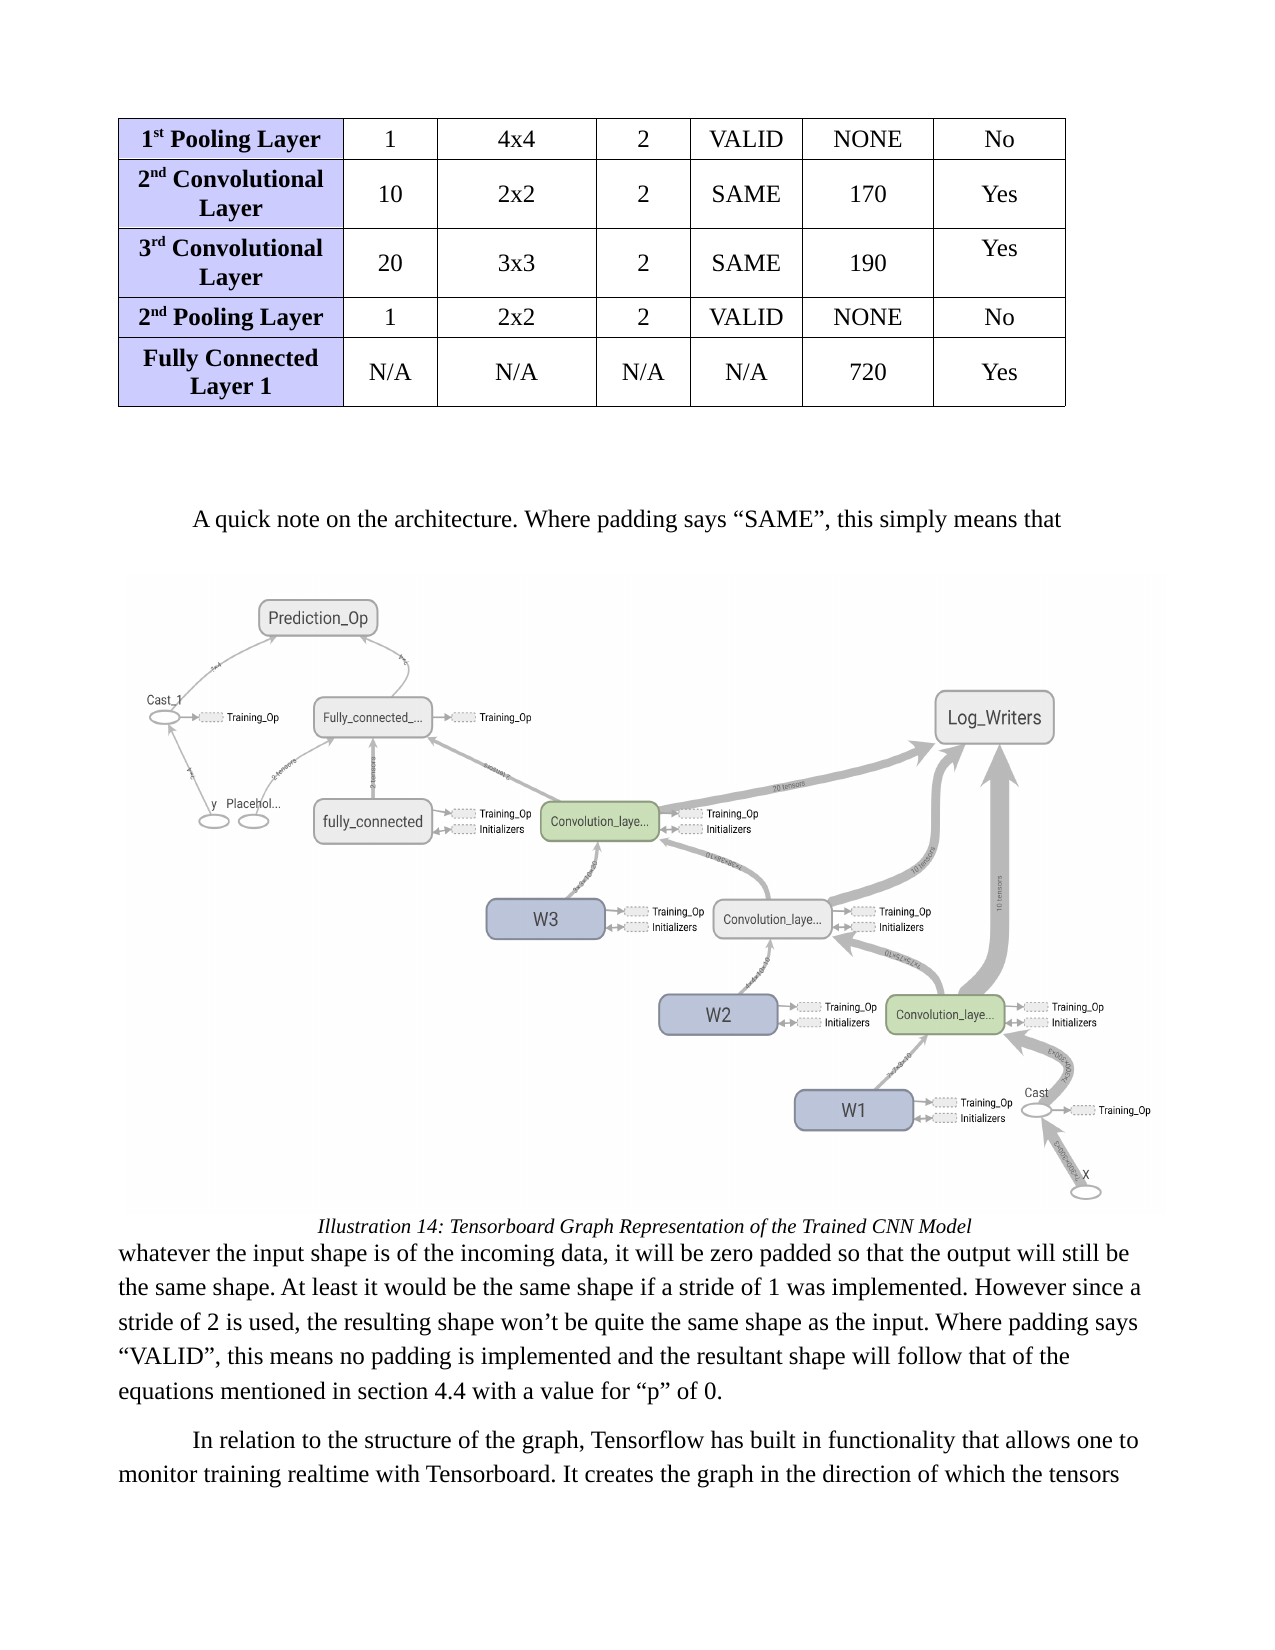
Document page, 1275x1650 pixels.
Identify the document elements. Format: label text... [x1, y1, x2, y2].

table_cell SAME [691, 160, 802, 227]
table_cell No [934, 298, 1065, 337]
table_cell 720 [803, 338, 933, 406]
table_cell 2 [597, 229, 690, 297]
table_cell 1 [344, 119, 437, 158]
table_cell 4x4 [438, 119, 596, 158]
picture [126, 572, 1166, 1214]
text Illustration 14: Tensorboard Graph Representation of the Trained CNN Model [63, 572, 1228, 1238]
table_cell 3x3 [438, 229, 596, 297]
table_cell 2 [597, 160, 690, 227]
text whatever the input shape is of the incoming data, it will be zero padded so that the output will still be the same shape. At least it would be the same shape if a stride of 1 was implemented. However since a stride of 2 is used, the resulting shape won’t be quite the same shape as the input. Where padding says “VALID”, this means no padding is implemented and the resultant shape will follow that of the equations mentioned in section 4.4 with a value for “p” of 0. [118, 1238, 1157, 1404]
table_cell VALID [691, 298, 802, 337]
table_cell 2x2 [438, 298, 596, 337]
table_cell 2nd Convolutional Layer [119, 160, 343, 227]
table_cell 2 [597, 119, 690, 158]
table_cell 1 [344, 298, 437, 337]
table_cell N/A [597, 338, 690, 406]
table_cell 170 [803, 160, 933, 227]
text A quick note on the architecture. Where padding says “SAME”, this simply means that [118, 504, 1157, 560]
table_cell 2 [597, 298, 690, 337]
table_cell Yes [934, 229, 1065, 297]
table_cell Yes [934, 338, 1065, 406]
table_cell N/A [691, 338, 802, 406]
table_cell 20 [344, 229, 437, 297]
table_cell 3rd Convolutional Layer [119, 229, 343, 297]
table_cell Fully Connected Layer 1 [119, 338, 343, 406]
table_cell SAME [691, 229, 802, 297]
table_cell 1st Pooling Layer [119, 119, 343, 158]
table_cell N/A [344, 338, 437, 406]
table_cell 10 [344, 160, 437, 227]
table_cell 190 [803, 229, 933, 297]
table_cell NONE [803, 298, 933, 337]
table_cell 2nd Pooling Layer [119, 298, 343, 337]
table_cell NONE [803, 119, 933, 158]
table_cell 2x2 [438, 160, 596, 227]
table_cell No [934, 119, 1065, 158]
table_cell Yes [934, 160, 1065, 227]
text In relation to the structure of the graph, Tensorflow has built in functionality that allows one to monitor training realtime with Tensorboard. It creates the graph in the direction of which the tensors [118, 1425, 1157, 1488]
table_cell VALID [691, 119, 802, 158]
table_cell N/A [438, 338, 596, 406]
